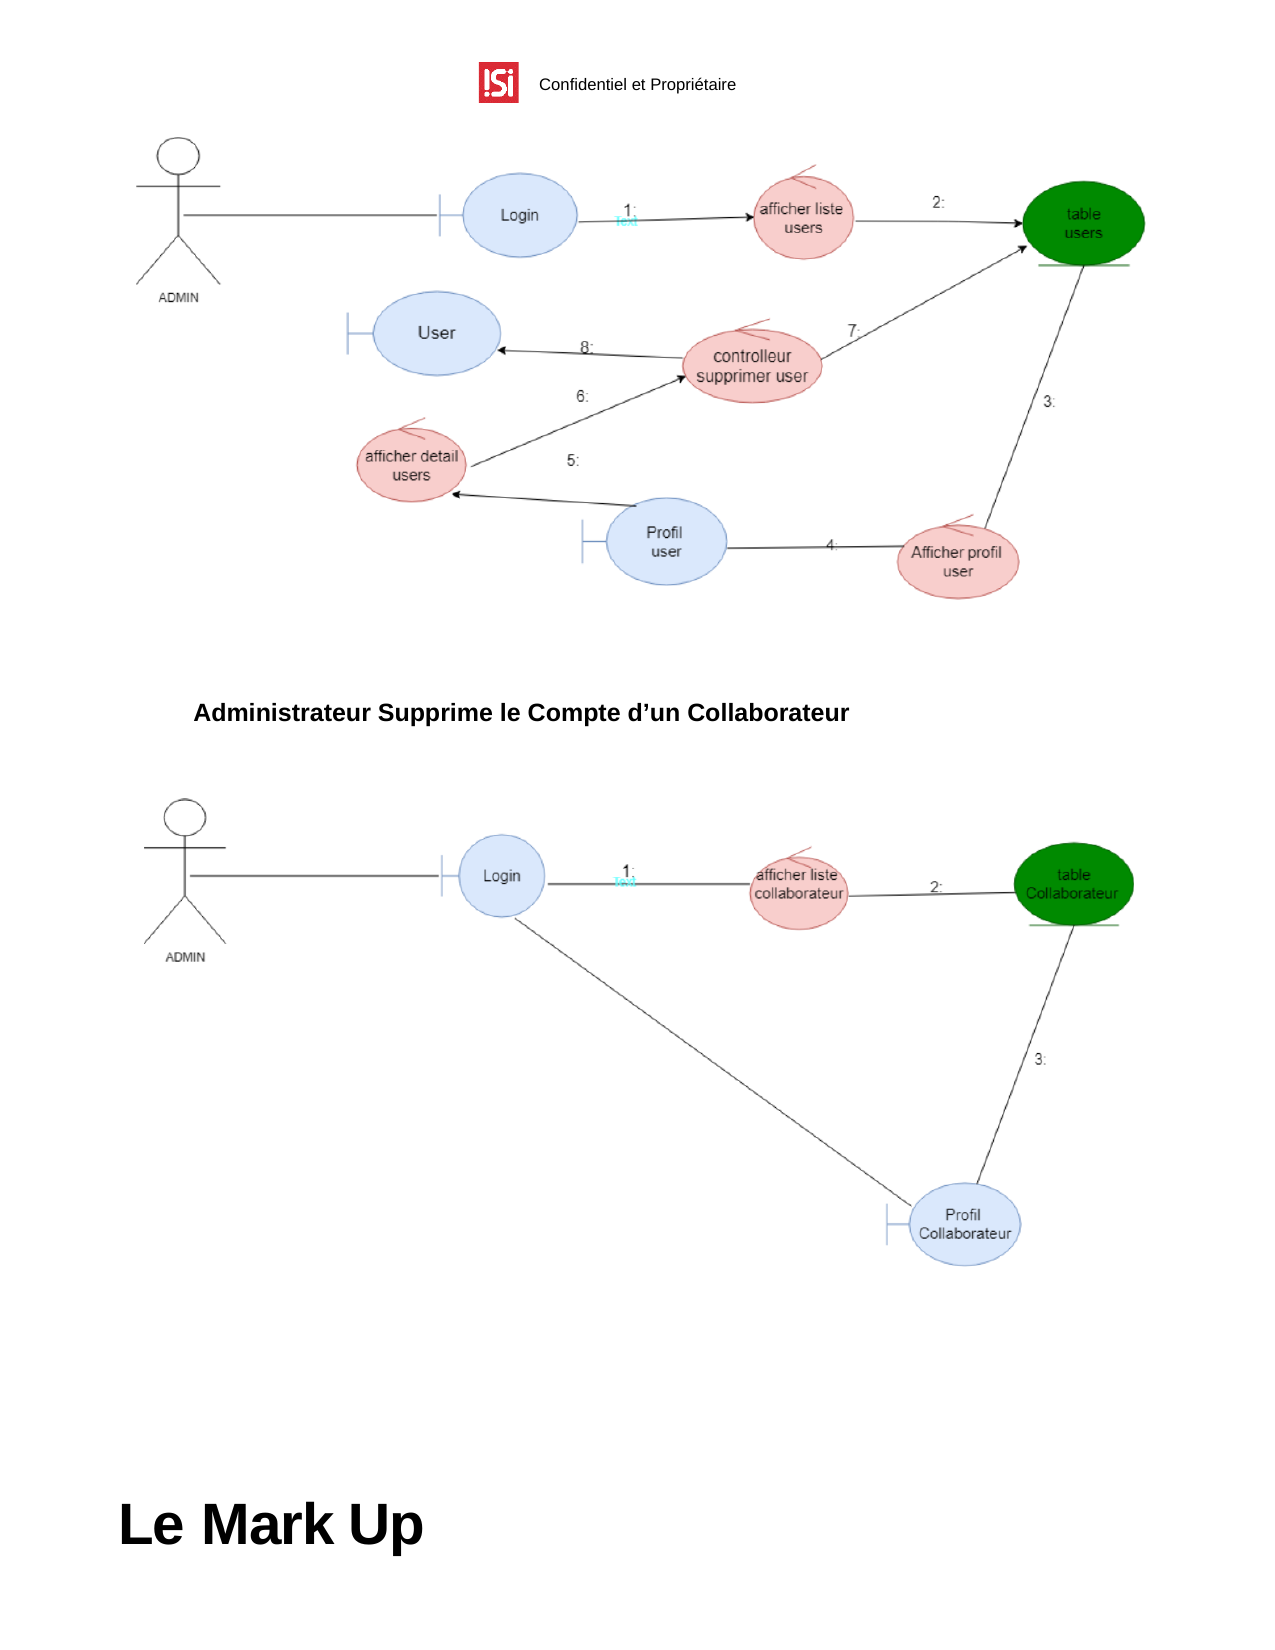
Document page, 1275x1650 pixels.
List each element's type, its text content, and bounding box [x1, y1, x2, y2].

subtitle Le Mark Up [118, 1489, 1157, 1557]
picture [478, 62, 519, 103]
picture [118, 784, 1157, 1289]
picture [118, 118, 1157, 612]
subtitle Administrateur Supprime le Compte d’un Collaborateur [193, 698, 1157, 727]
